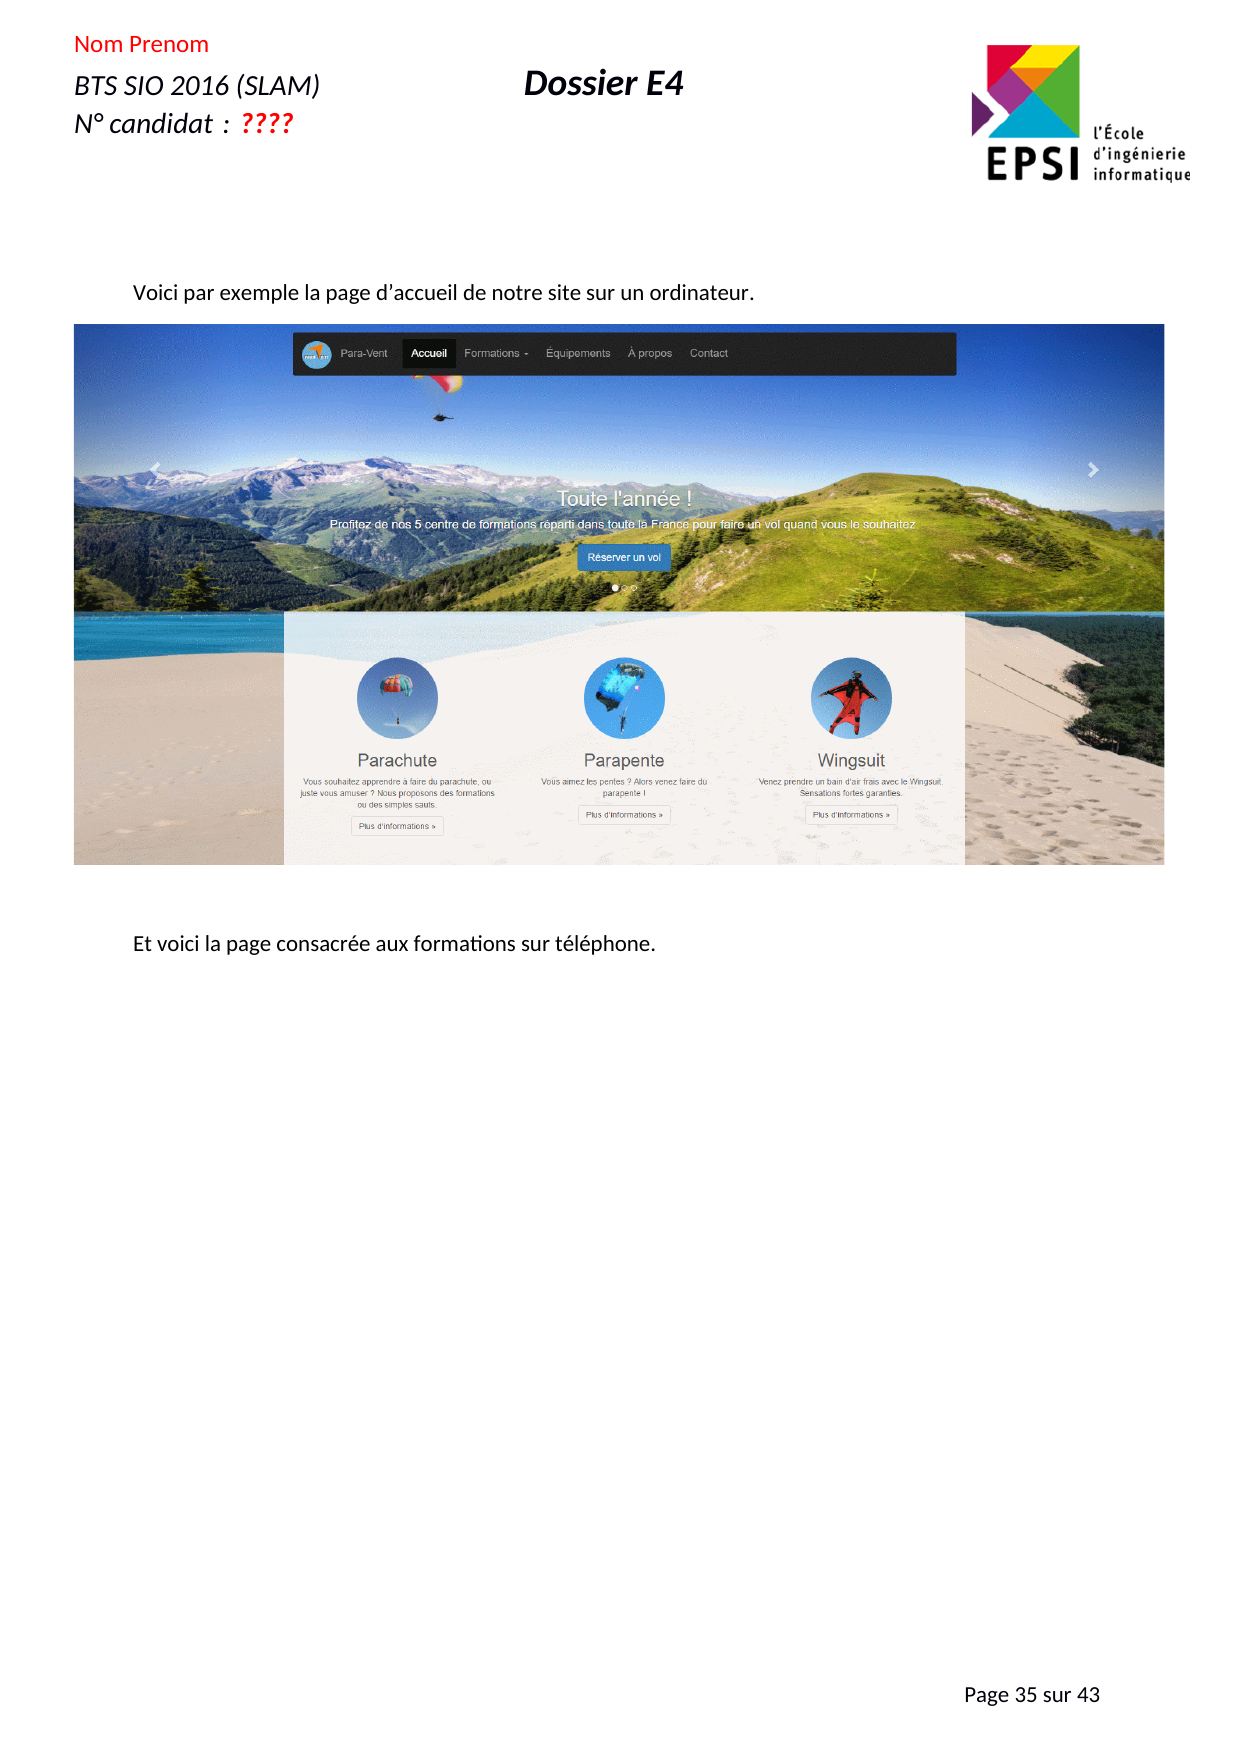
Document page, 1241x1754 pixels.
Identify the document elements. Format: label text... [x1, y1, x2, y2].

text Voici par exemple la page d’accueil de notre site sur un ordinateur. [133, 278, 1122, 306]
text Et voici la page consacrée aux formations sur téléphone. [133, 929, 1122, 957]
